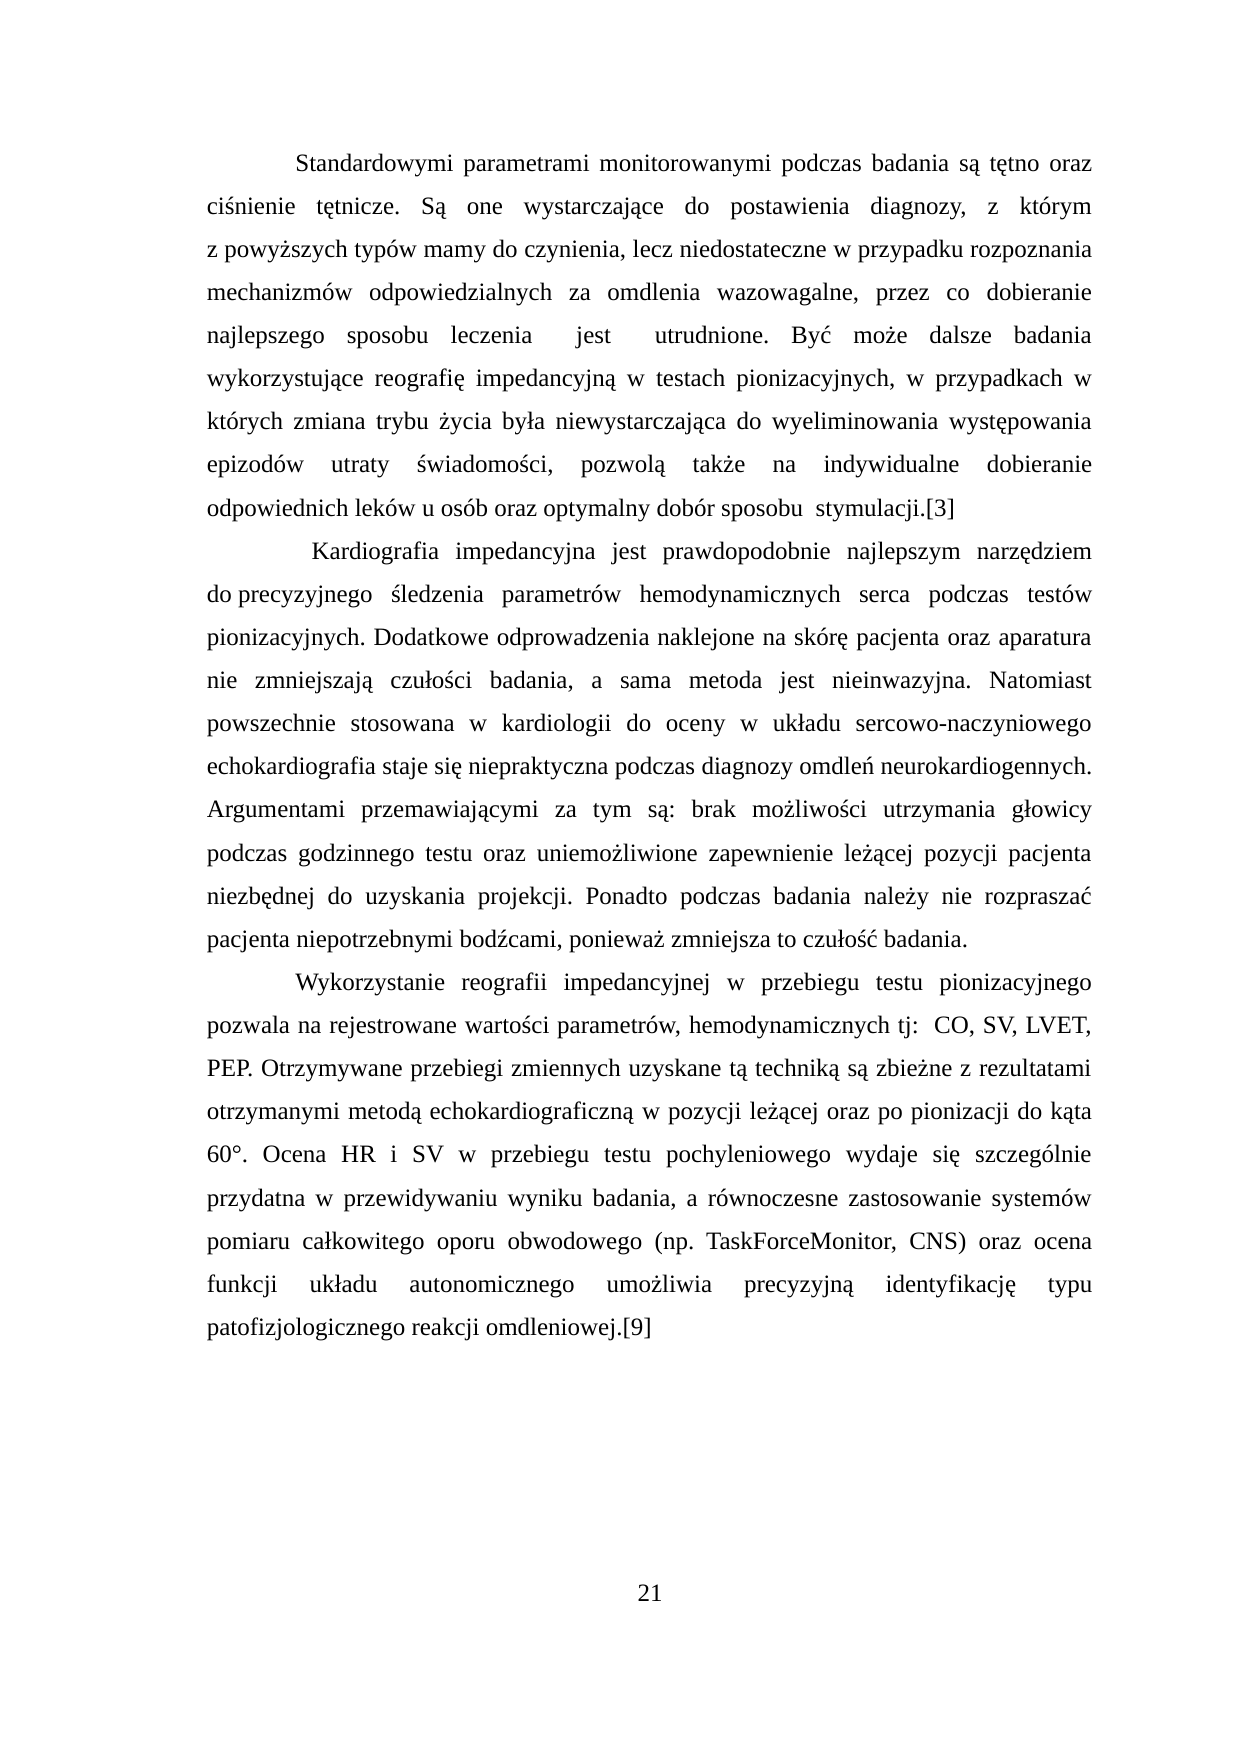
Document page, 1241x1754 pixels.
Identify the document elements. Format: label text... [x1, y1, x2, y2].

text Kardiografia impedancyjna jest prawdopodobnie najlepszym narzędziem do precyzyjnego śledzenia parametrów hemodynamicznych serca podczas testów pionizacyjnych. Dodatkowe odprowadzenia naklejone na skórę pacjenta oraz aparatura nie zmniejszają czułości badania, a sama metoda jest nieinwazyjna. Natomiast powszechnie stosowana w kardiologii do oceny w układu sercowo-naczyniowego echokardiografia staje się niepraktyczna podczas diagnozy omdleń neurokardiogennych. Argumentami przemawiającymi za tym są: brak możliwości utrzymania głowicy podczas godzinnego testu oraz uniemożliwione zapewnienie leżącej pozycji pacjenta niezbędnej do uzyskania projekcji. Ponadto podczas badania należy nie rozpraszać pacjenta niepotrzebnymi bodźcami, ponieważ zmniejsza to czułość badania. [207, 536, 1093, 953]
text Standardowymi parametrami monitorowanymi podczas badania są tętno oraz ciśnienie tętnicze. Są one wystarczające do postawienia diagnozy, z którym z powyższych typów mamy do czynienia, lecz niedostateczne w przypadku rozpoznania mechanizmów odpowiedzialnych za omdlenia wazowagalne, przez co dobieranie najlepszego sposobu leczenia jest utrudnione. Być może dalsze badania wykorzystujące reografię impedancyjną w testach pionizacyjnych, w przypadkach w których zmiana trybu życia była niewystarczająca do wyeliminowania występowania epizodów utraty świadomości, pozwolą także na indywidualne dobieranie odpowiednich leków u osób oraz optymalny dobór sposobu stymulacji.[3] [207, 148, 1093, 521]
text Wykorzystanie reografii impedancyjnej w przebiegu testu pionizacyjnego pozwala na rejestrowane wartości parametrów, hemodynamicznych tj: CO, SV, LVET, PEP. Otrzymywane przebiegi zmiennych uzyskane tą techniką są zbieżne z rezultatami otrzymanymi metodą echokardiograficzną w pozycji leżącej oraz po pionizacji do kąta 60°. Ocena HR i SV w przebiegu testu pochyleniowego wydaje się szczególnie przydatna w przewidywaniu wyniku badania, a równoczesne zastosowanie systemów pomiaru całkowitego oporu obwodowego (np. TaskForceMonitor, CNS) oraz ocena funkcji układu autonomicznego umożliwia precyzyjną identyfikację typu patofizjologicznego reakcji omdleniowej.[9] [207, 967, 1093, 1341]
